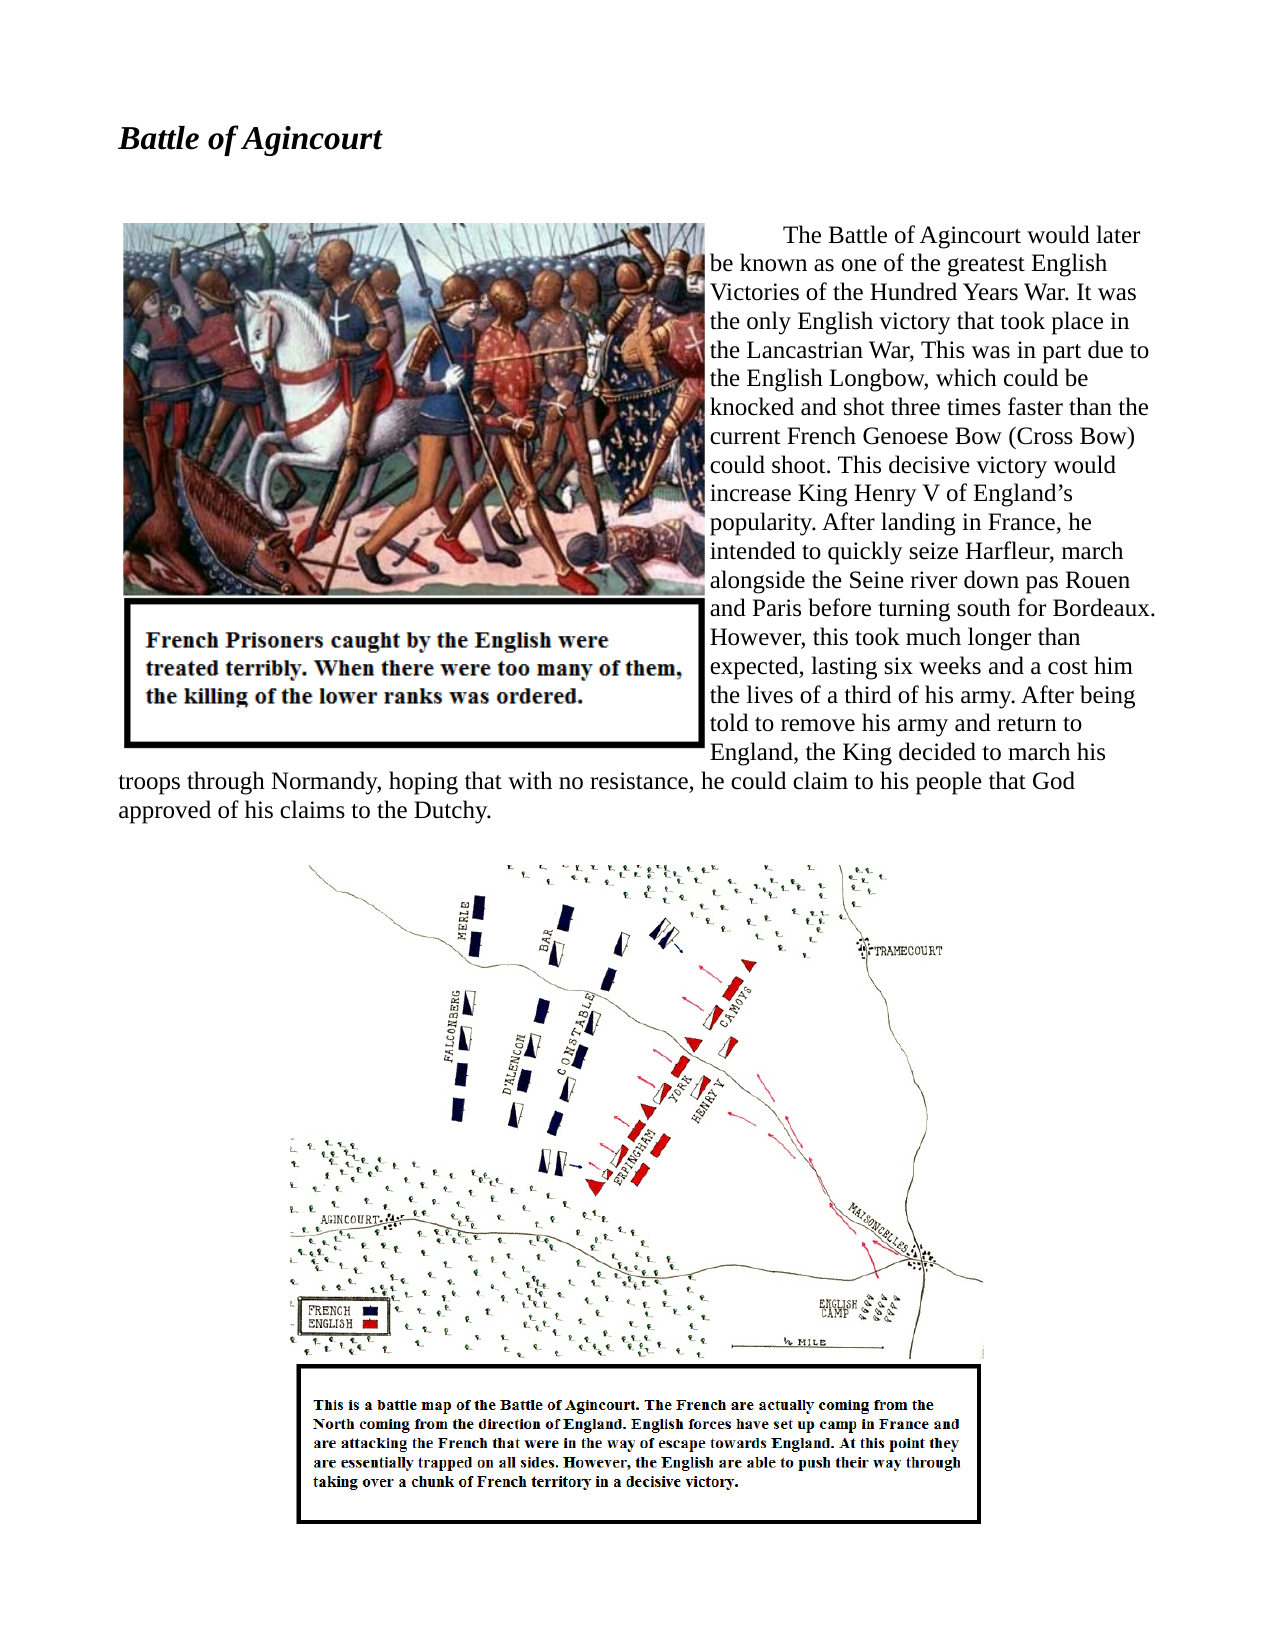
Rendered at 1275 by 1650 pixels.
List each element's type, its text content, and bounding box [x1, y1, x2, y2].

text The Battle of Agincourt would later be known as one of the greatest English Victories of the Hundred Years War. It was the only English victory that took place in the Lancastrian War, This was in part due to the English Longbow, which could be knocked and shot three times faster than the current French Genoese Bow (Cross Bow) could shoot. This decisive victory would increase King Henry V of England’s popularity. After landing in France, he intended to quickly seize Harfleur, march alongside the Seine river down pas Rouen and Paris before turning south for Bordeaux. However, this took much longer than expected, lasting six weeks and a cost him the lives of a third of his army. After being told to remove his army and return to England, the King decided to march his troops through Normandy, hoping that with no resistance, he could claim to his people that God approved of his claims to the Dutchy. [118, 220, 1157, 823]
text Battle of Agincourt [118, 118, 1157, 156]
